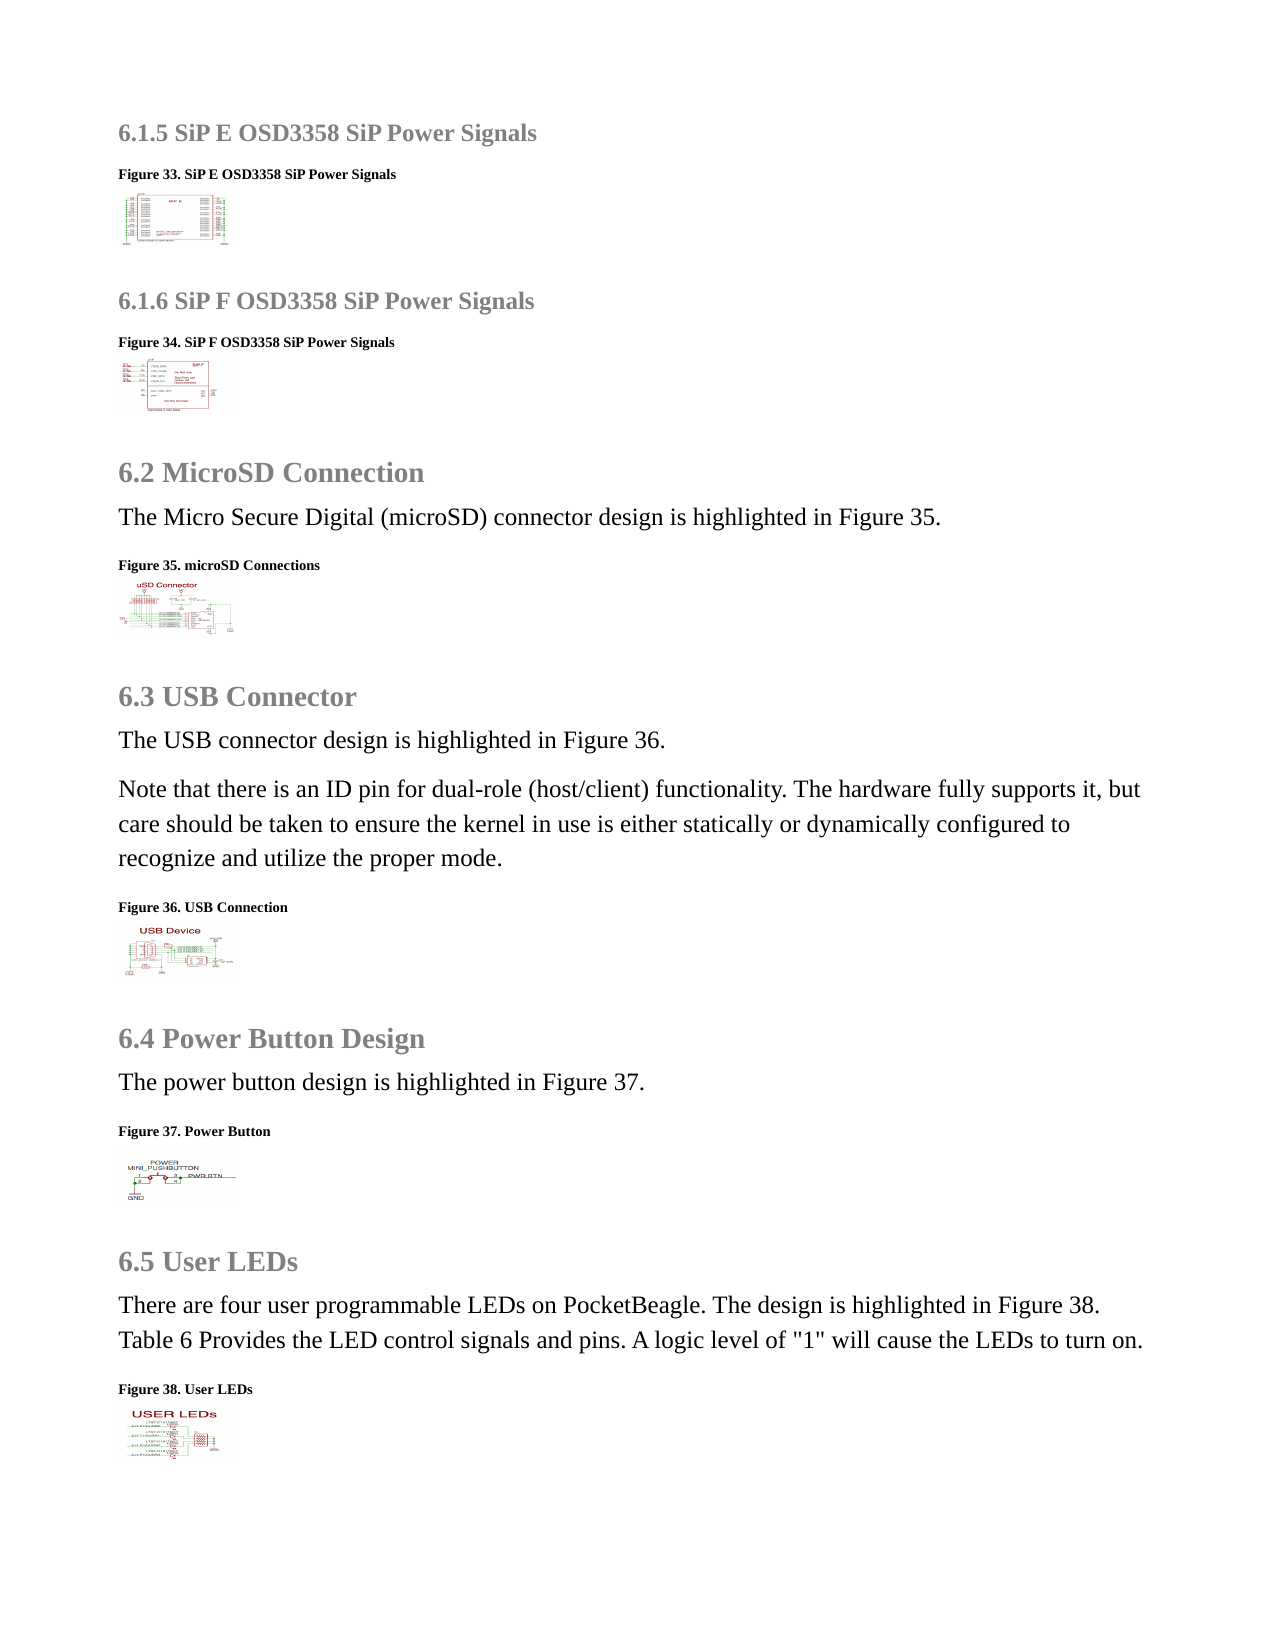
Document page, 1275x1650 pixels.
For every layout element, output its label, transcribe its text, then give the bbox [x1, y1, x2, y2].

text There are four user programmable LEDs on PocketBeagle. The design is highlighted in Figure 38. Table 6 Provides the LED control signals and pins. A logic level of "1" will cause the LEDs to turn on. [118, 1291, 1157, 1354]
text The power button design is highlighted in Figure 37. [118, 1067, 1157, 1096]
text The USB connector design is highlighted in Figure 36. [118, 725, 1157, 754]
subtitle 6.2 MicroSD Connection [118, 456, 1157, 489]
subtitle Figure 33. SiP E OSD3358 SiP Power Signals [118, 166, 1157, 182]
subtitle Figure 36. USB Connection [118, 899, 1157, 915]
picture [118, 356, 237, 416]
subtitle Figure 34. SiP F OSD3358 SiP Power Signals [118, 333, 1157, 350]
picture [118, 921, 237, 981]
subtitle 6.5 User LEDs [118, 1244, 1157, 1278]
text Note that there is an ID pin for dual-role (host/client) functionality. The hardware fully supports it, but care should be taken to ensure the kernel in use is either statically or dynamically configured to recognize and utilize the proper mode. [118, 774, 1157, 872]
subtitle Figure 37. Power Button [118, 1122, 1157, 1139]
picture [118, 580, 237, 639]
subtitle 6.3 USB Connector [118, 679, 1157, 713]
subtitle 6.4 Power Button Design [118, 1021, 1157, 1054]
subtitle 6.1.5 SiP E OSD3358 SiP Power Signals [118, 118, 1157, 147]
picture [118, 1403, 237, 1463]
subtitle Figure 38. User LEDs [118, 1380, 1157, 1397]
text The Micro Secure Digital (microSD) connector design is highlighted in Figure 35. [118, 502, 1157, 530]
picture [118, 1145, 237, 1205]
subtitle 6.1.6 SiP F OSD3358 SiP Power Signals [118, 286, 1157, 314]
subtitle Figure 35. microSD Connections [118, 557, 1157, 574]
picture [118, 188, 237, 248]
